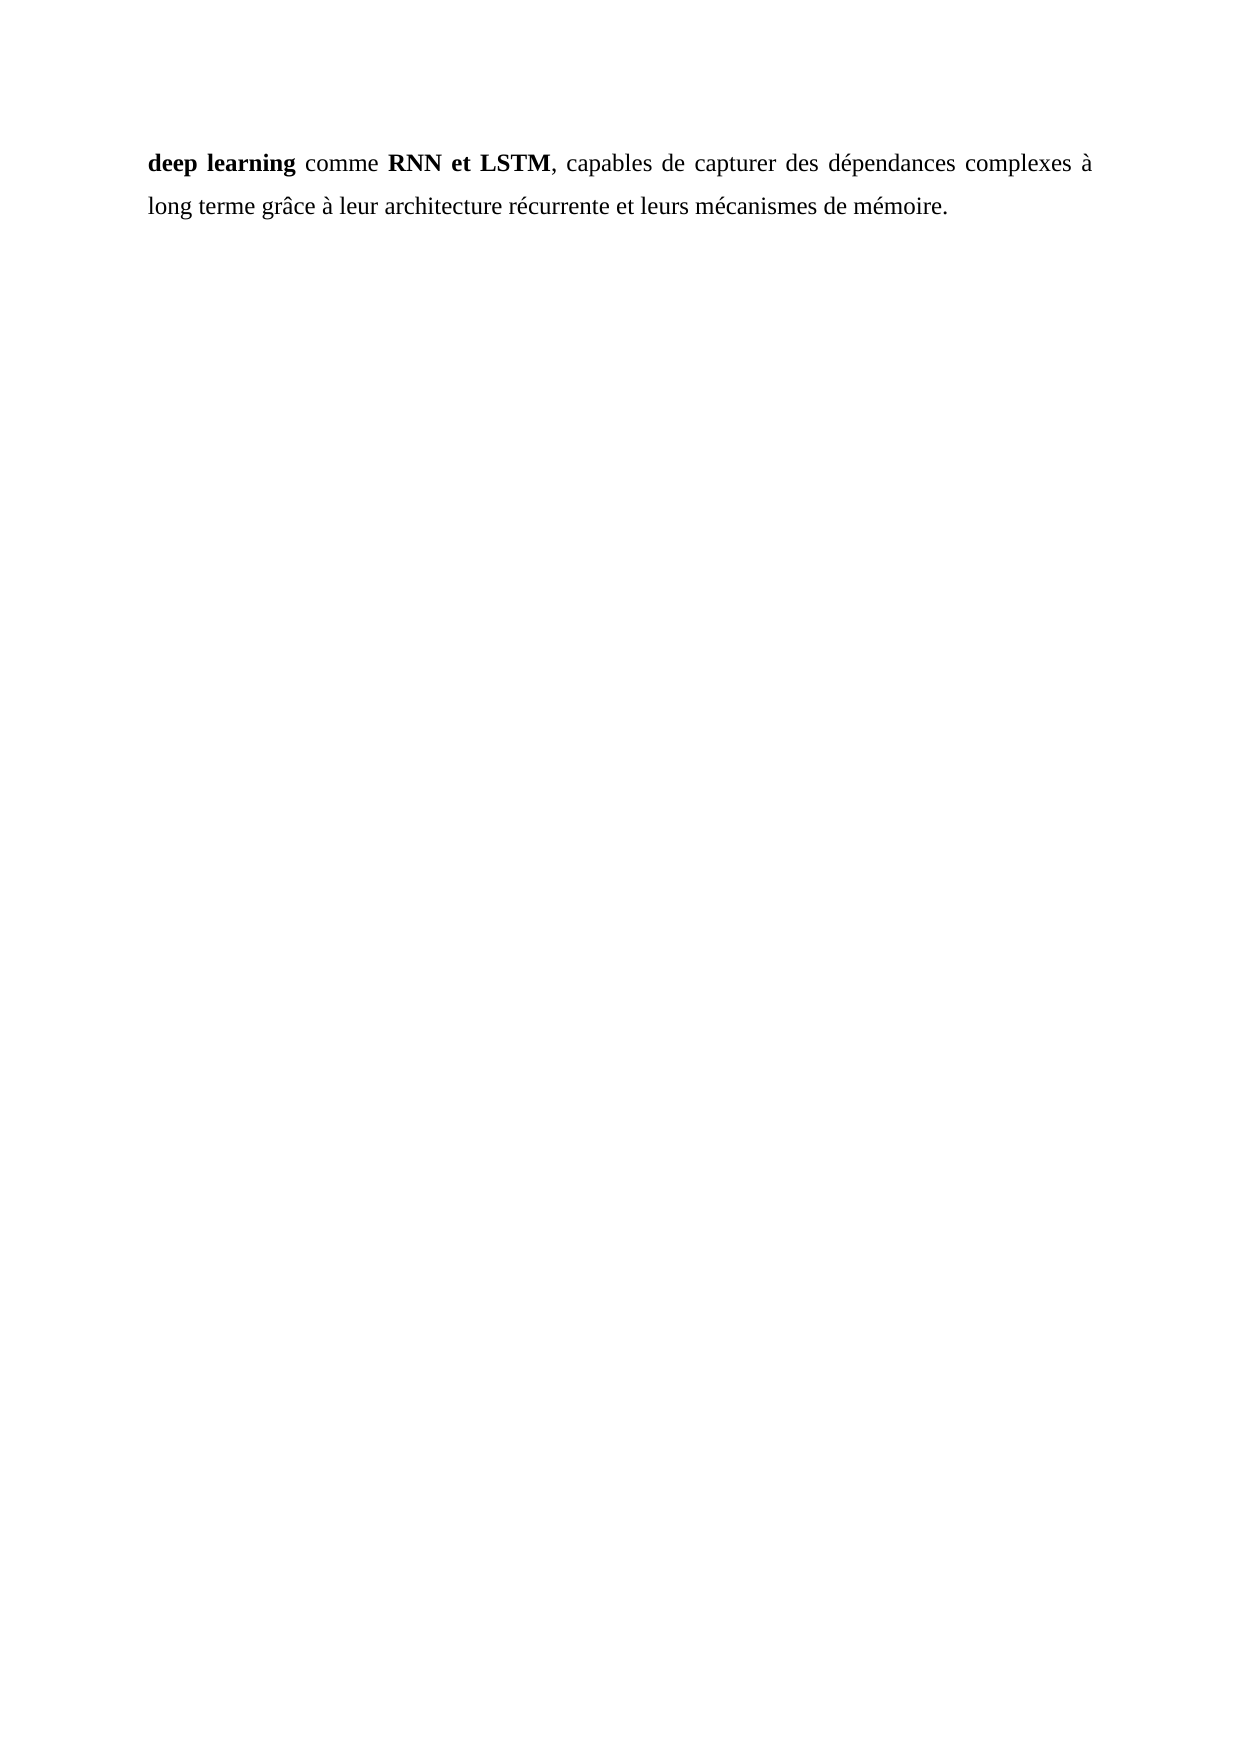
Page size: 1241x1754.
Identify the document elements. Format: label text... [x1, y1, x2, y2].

text deep learning comme RNN et LSTM, capables de capturer des dépendances complexes à long terme grâce à leur architecture récurrente et leurs mécanismes de mémoire. [148, 148, 1093, 219]
